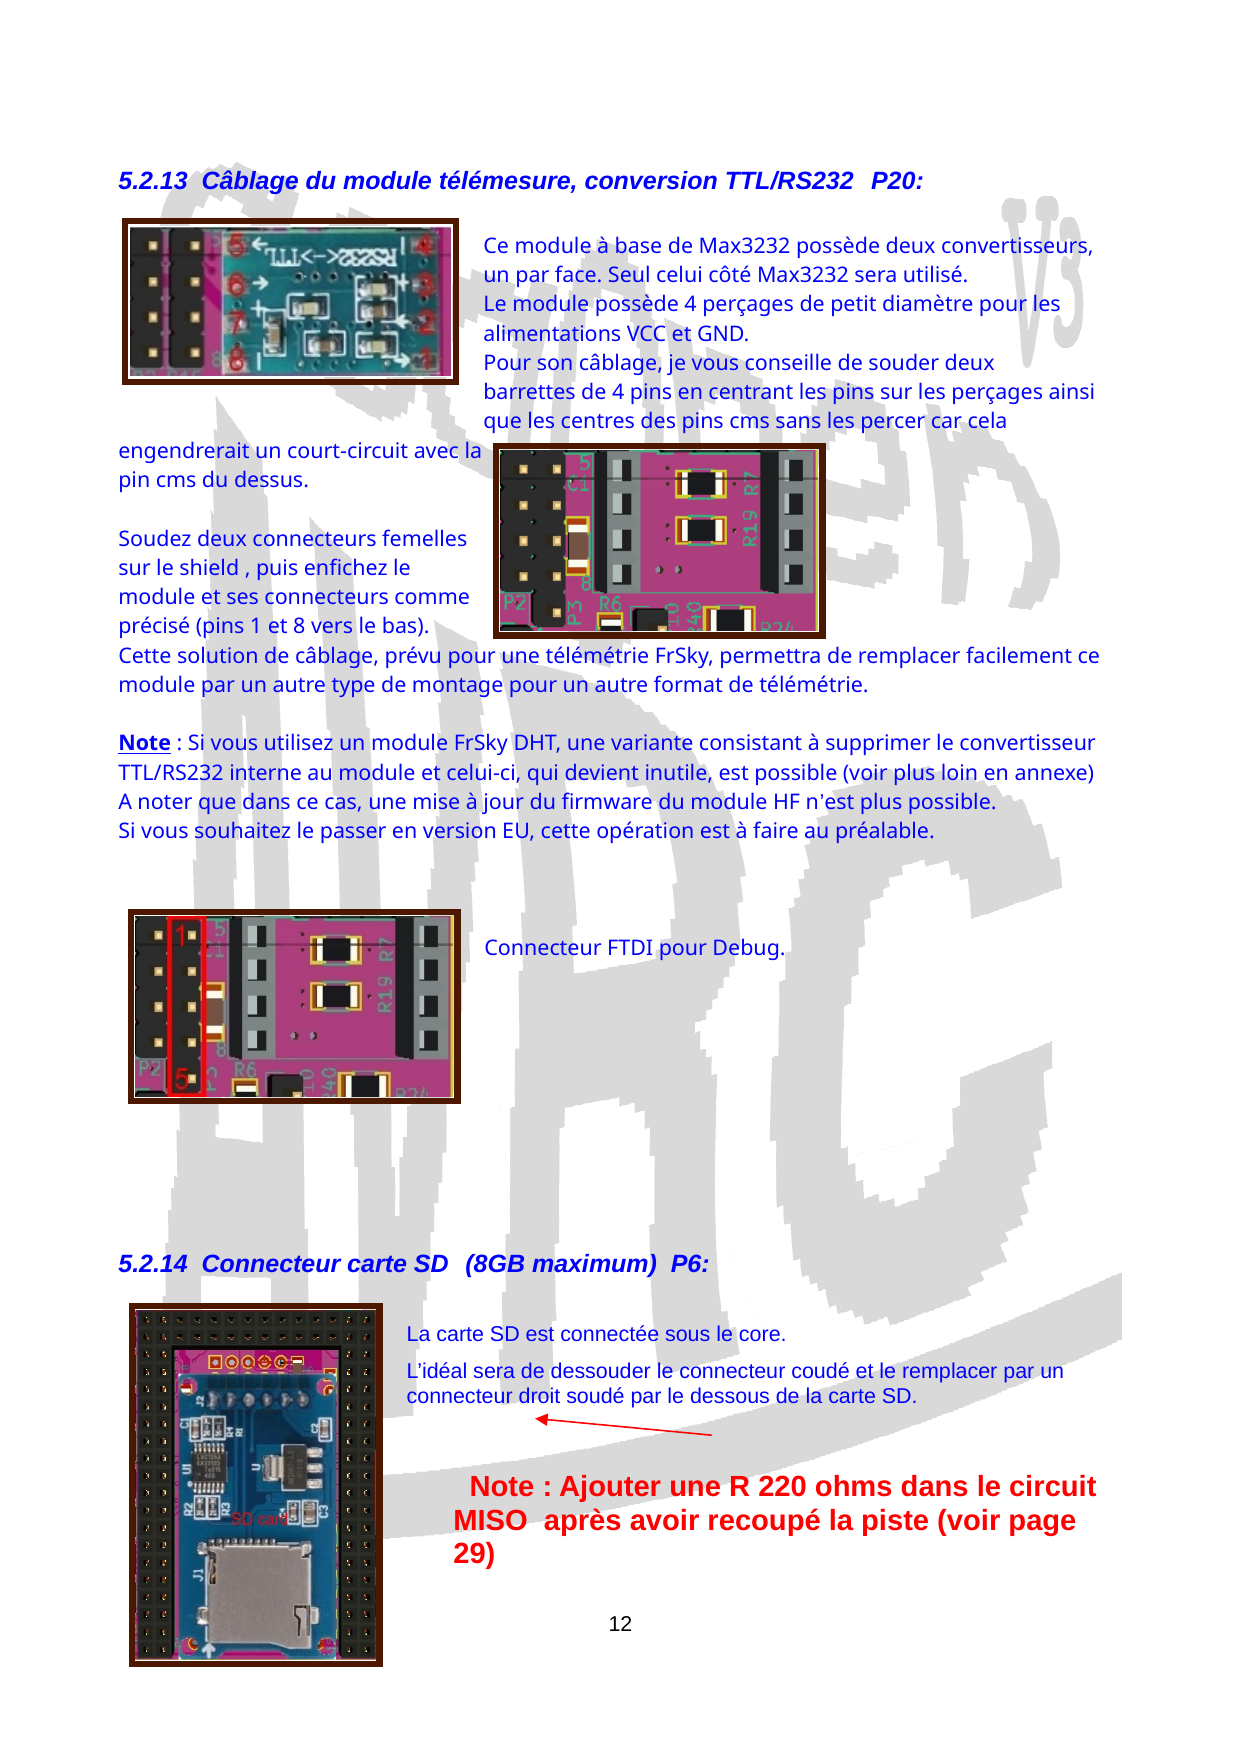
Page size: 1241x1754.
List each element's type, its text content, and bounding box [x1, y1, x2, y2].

text Connecteur FTDI pour Debug. [461, 933, 1122, 962]
text Le module possède 4 perçages de petit diamètre pour les [459, 289, 1122, 318]
picture [500, 450, 818, 631]
text L’idéal sera de dessouder le connecteur coudé et le remplacer par un connecteur droit soudé par le dessous de la carte SD. [383, 1358, 1122, 1407]
text Soudez deux connecteurs femelles sur le shield , puis enfichez le module et ses connecteurs comme précisé (pins 1 et 8 vers le bas). [118, 523, 1122, 640]
text La carte SD est connectée sous le core. [383, 1321, 1122, 1346]
text Pour son câblage, je vous conseille de souder deux [459, 347, 1122, 377]
subtitle 5.2.13 Câblage du module télémesure, conversion TTL/RS232 P20: [118, 166, 1122, 194]
picture [135, 916, 453, 1097]
text Note : Ajouter une R 220 ohms dans le circuit MISO après avoir recoupé la piste (voir page 29) [383, 1469, 1122, 1570]
text Cette solution de câblage, prévu pour une télémétrie FrSky, permettra de remplacer facilement ce module par un autre type de montage pour un autre format de télémétrie. [118, 640, 1122, 699]
text Ce module à base de Max3232 possède deux convertisseurs, un par face. Seul celui côté Max3232 sera utilisé. [459, 230, 1122, 289]
picture [135, 1310, 376, 1660]
text A noter que dans ce cas, une mise à jour du firmware du module HF n’est plus possible. [118, 786, 1122, 816]
text Si vous souhaitez le passer en version EU, cette opération est à faire au préalable. [118, 816, 1122, 845]
text Note : Si vous utilisez un module FrSky DHT, une variante consistant à supprimer le convertisseur TTL/RS232 interne au module et celui-ci, qui devient inutile, est possible (voir plus loin en annexe) [118, 728, 1122, 786]
text alimentations VCC et GND. [459, 318, 1122, 347]
subtitle 5.2.14 Connecteur carte SD (8GB maximum) P6: [118, 1248, 1122, 1277]
text barrettes de 4 pins en centrant les pins sur les perçages ainsi que les centres des pins cms sans les percer car cela engendrerait un court-circuit avec la pin cms du dessus. [118, 377, 1122, 494]
picture [130, 226, 451, 376]
